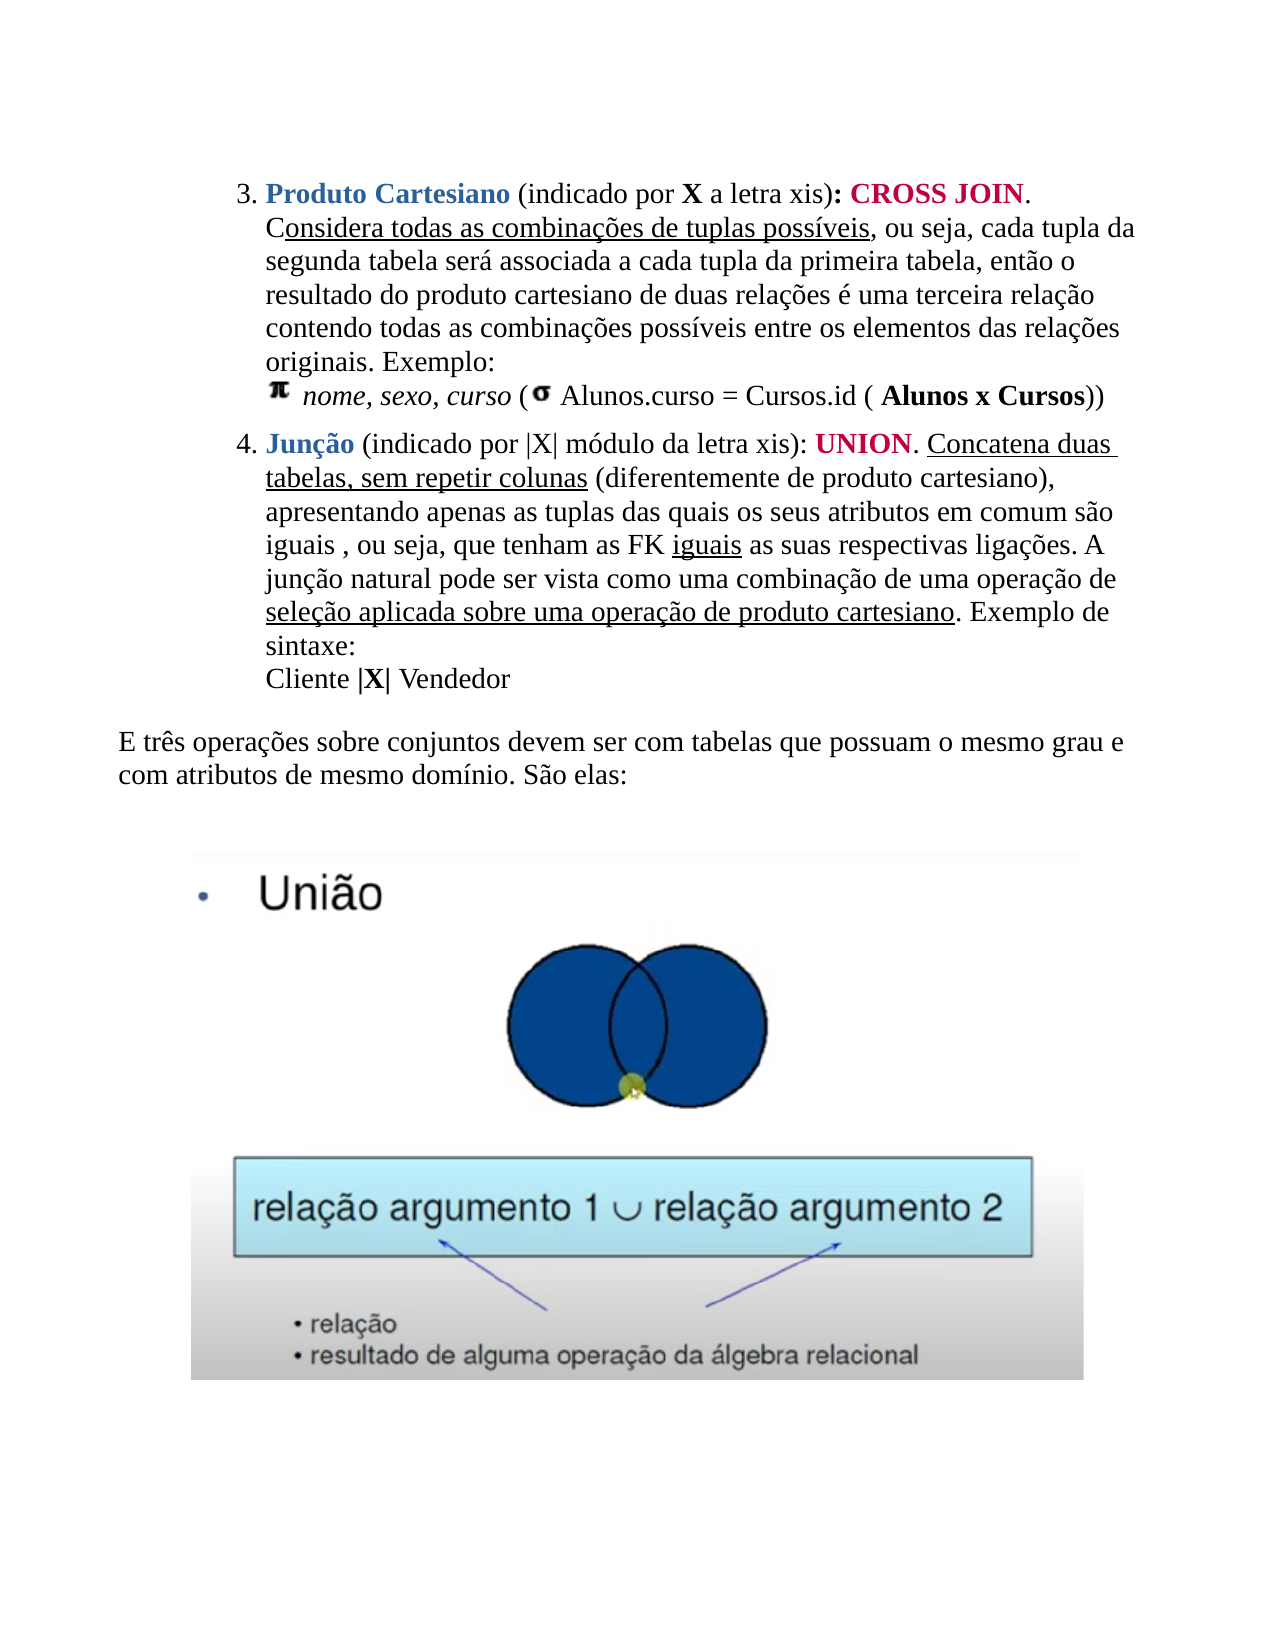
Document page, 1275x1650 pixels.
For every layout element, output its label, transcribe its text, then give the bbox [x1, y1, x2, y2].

picture [528, 383, 560, 406]
list Produto Cartesiano (indicado por X a letra xis): CROSS JOIN. Considera todas as combinações de tuplas possíveis, ou seja, cada tupla da segunda tabela será associada a cada tupla da primeira tabela, então o resultado do produto cartesiano de duas relações é uma terceira relação contendo todas as combinações possíveis entre os elementos das relações originais. Exemplo: nome, sexo, curso (Alunos.curso = Cursos.id ( Alunos x Cursos)) [236, 176, 1157, 412]
text E três operações sobre conjuntos devem ser com tabelas que possuam o mesmo grau e com atributos de mesmo domínio. São elas: [118, 724, 1157, 791]
picture [191, 853, 1084, 1380]
picture [265, 377, 295, 406]
list Junção (indicado por |X| módulo da letra xis): UNION. Concatena duas tabelas, sem repetir colunas (diferentemente de produto cartesiano), apresentando apenas as tuplas das quais os seus atributos em comum são iguais , ou seja, que tenham as FK iguais as suas respectivas ligações. A junção natural pode ser vista como uma combinação de uma operação de seleção aplicada sobre uma operação de produto cartesiano. Exemplo de sintaxe: Cliente |X| Vendedor [236, 427, 1157, 695]
